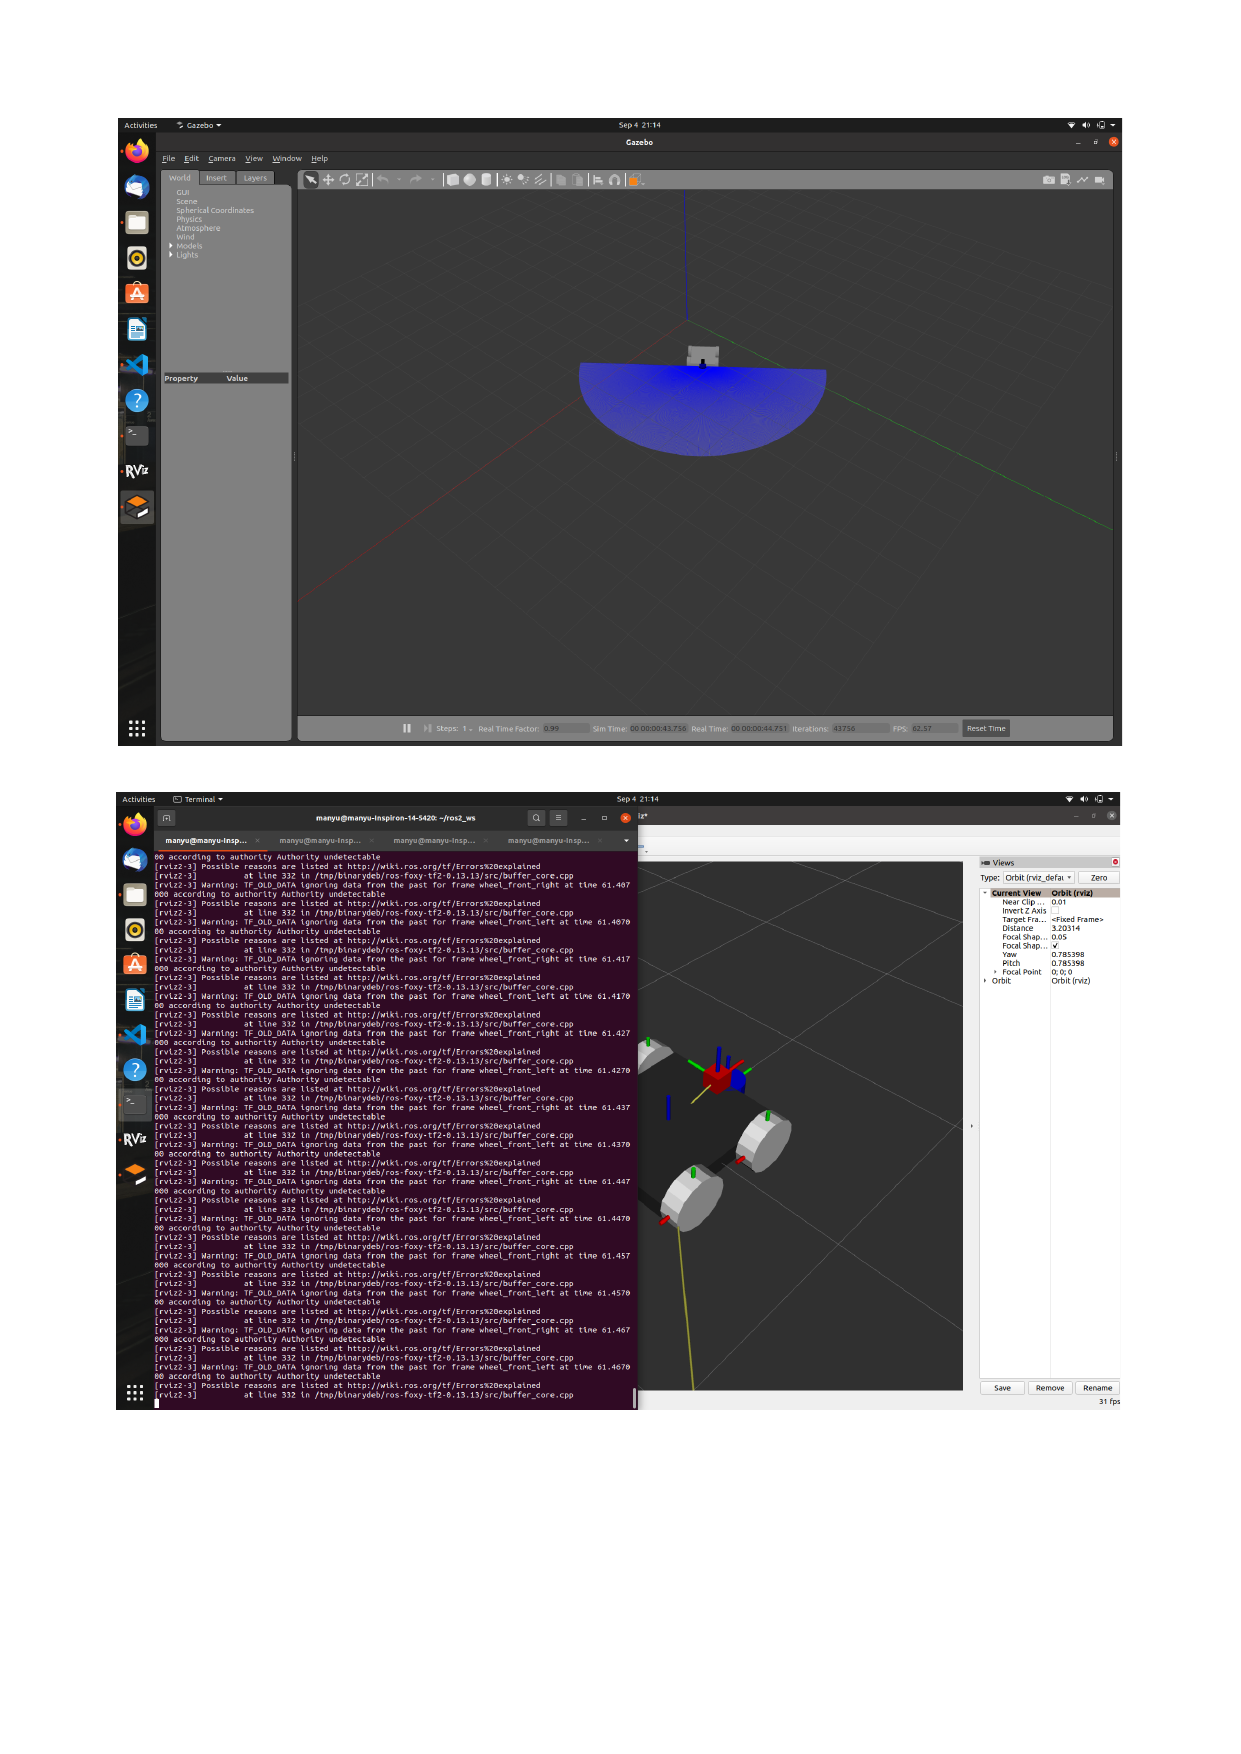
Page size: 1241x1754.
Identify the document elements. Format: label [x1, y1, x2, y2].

picture [116, 792, 1121, 1410]
picture [118, 118, 1123, 746]
